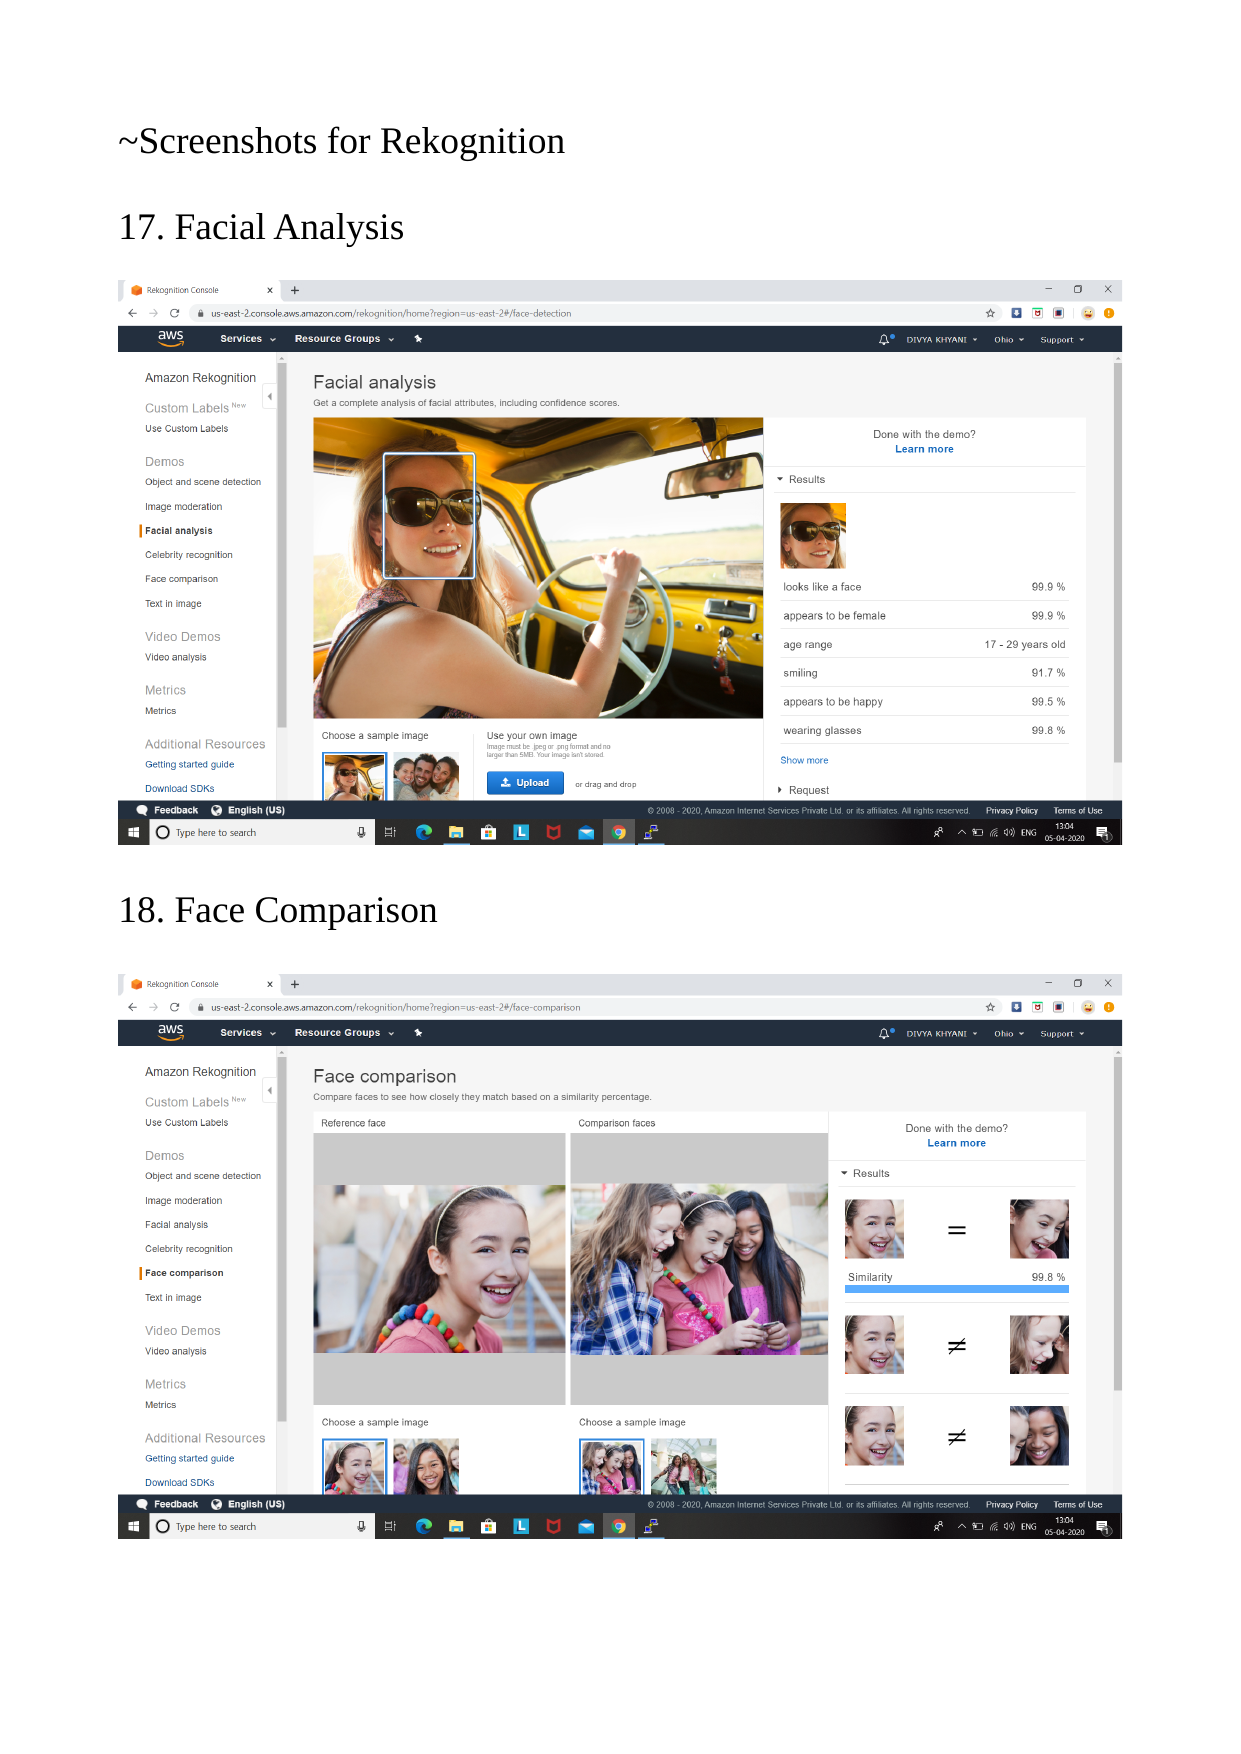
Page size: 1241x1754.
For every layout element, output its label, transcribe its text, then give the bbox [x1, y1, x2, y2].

text ~Screenshots for Rekognition [118, 118, 1122, 161]
text 17. Facial Analysis [118, 204, 1122, 247]
text 18. Face Comparison [118, 888, 1122, 931]
picture [118, 280, 1123, 845]
picture [118, 974, 1123, 1539]
